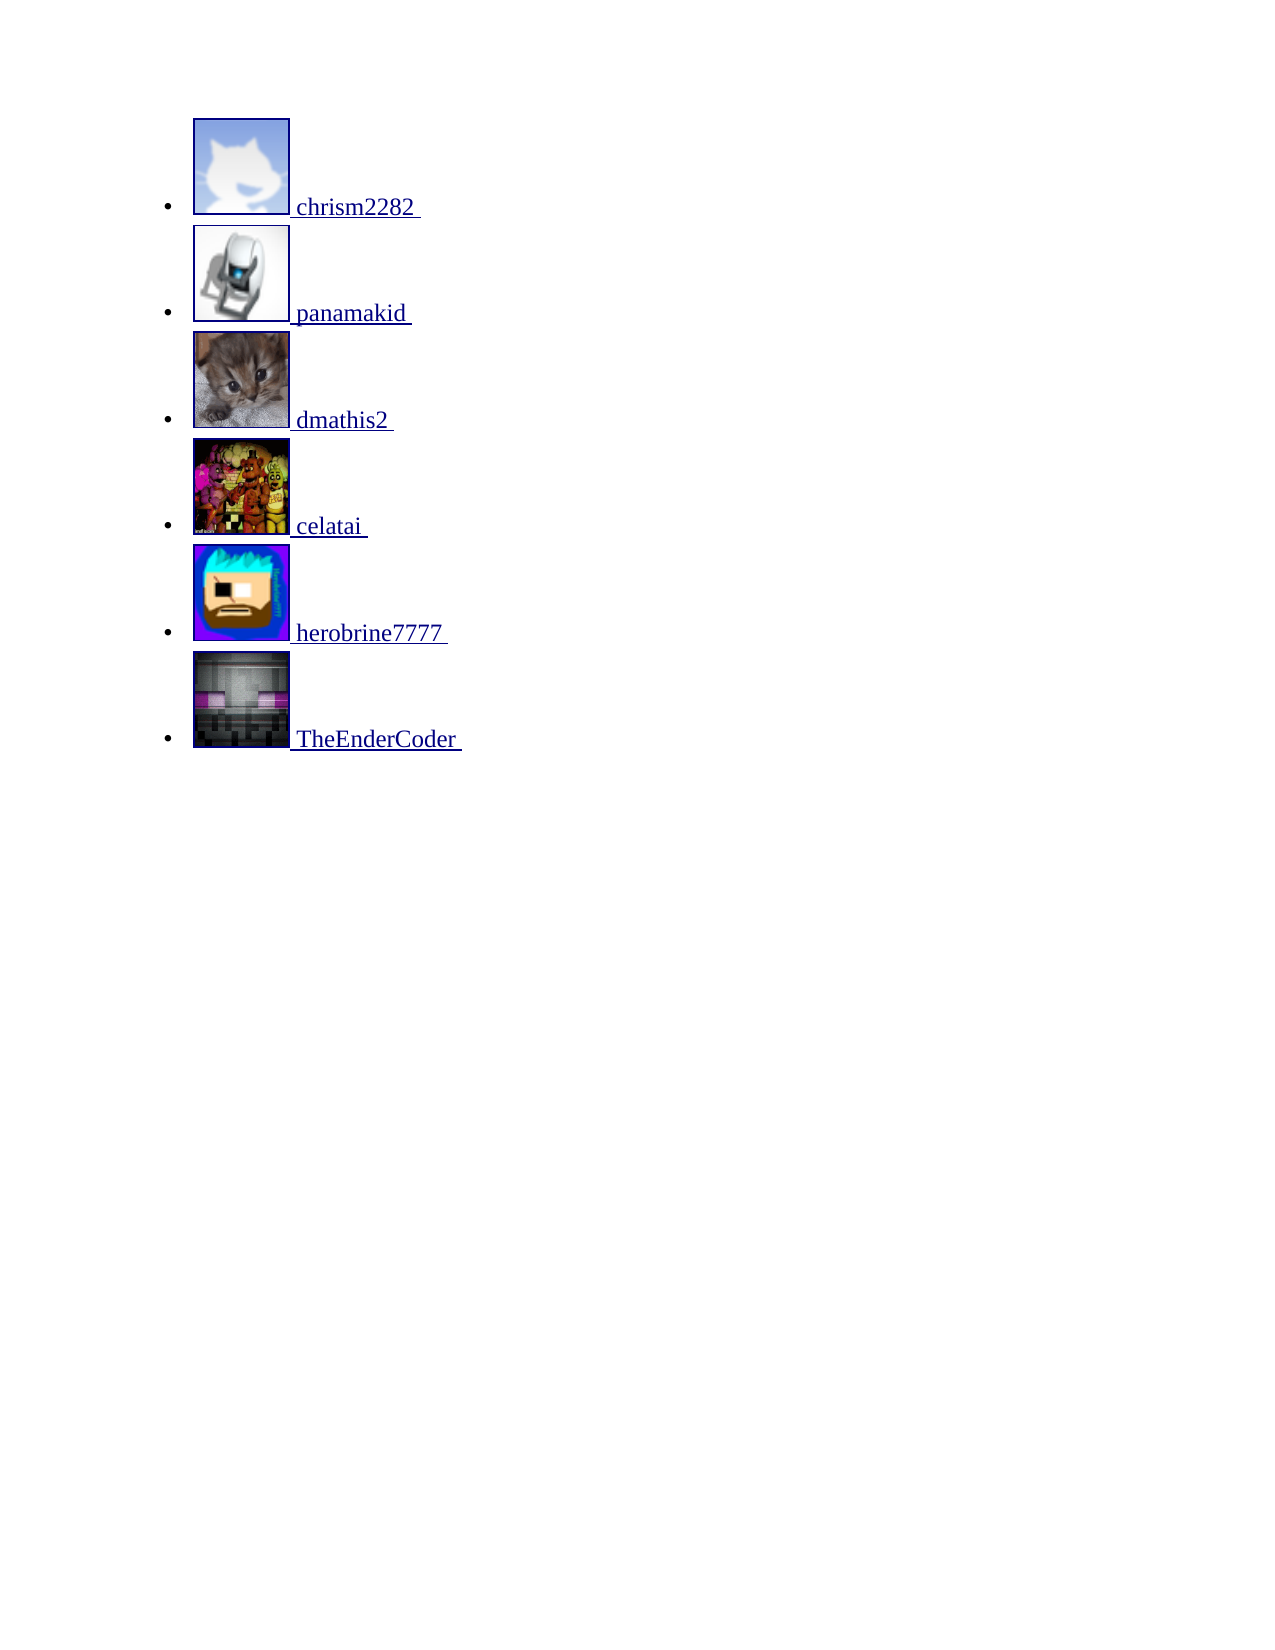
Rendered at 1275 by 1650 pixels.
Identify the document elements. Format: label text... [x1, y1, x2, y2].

picture [195, 653, 288, 746]
list celatai [164, 438, 1157, 540]
list herobrine7777 [164, 544, 1157, 647]
list panamakid [164, 225, 1157, 327]
picture [195, 546, 288, 640]
picture [195, 226, 288, 320]
picture [195, 333, 288, 427]
list TheEnderCoder [164, 651, 1157, 753]
list chrism2282 [164, 118, 1157, 220]
list dmathis2 [164, 331, 1157, 433]
picture [195, 440, 288, 533]
picture [195, 120, 288, 213]
